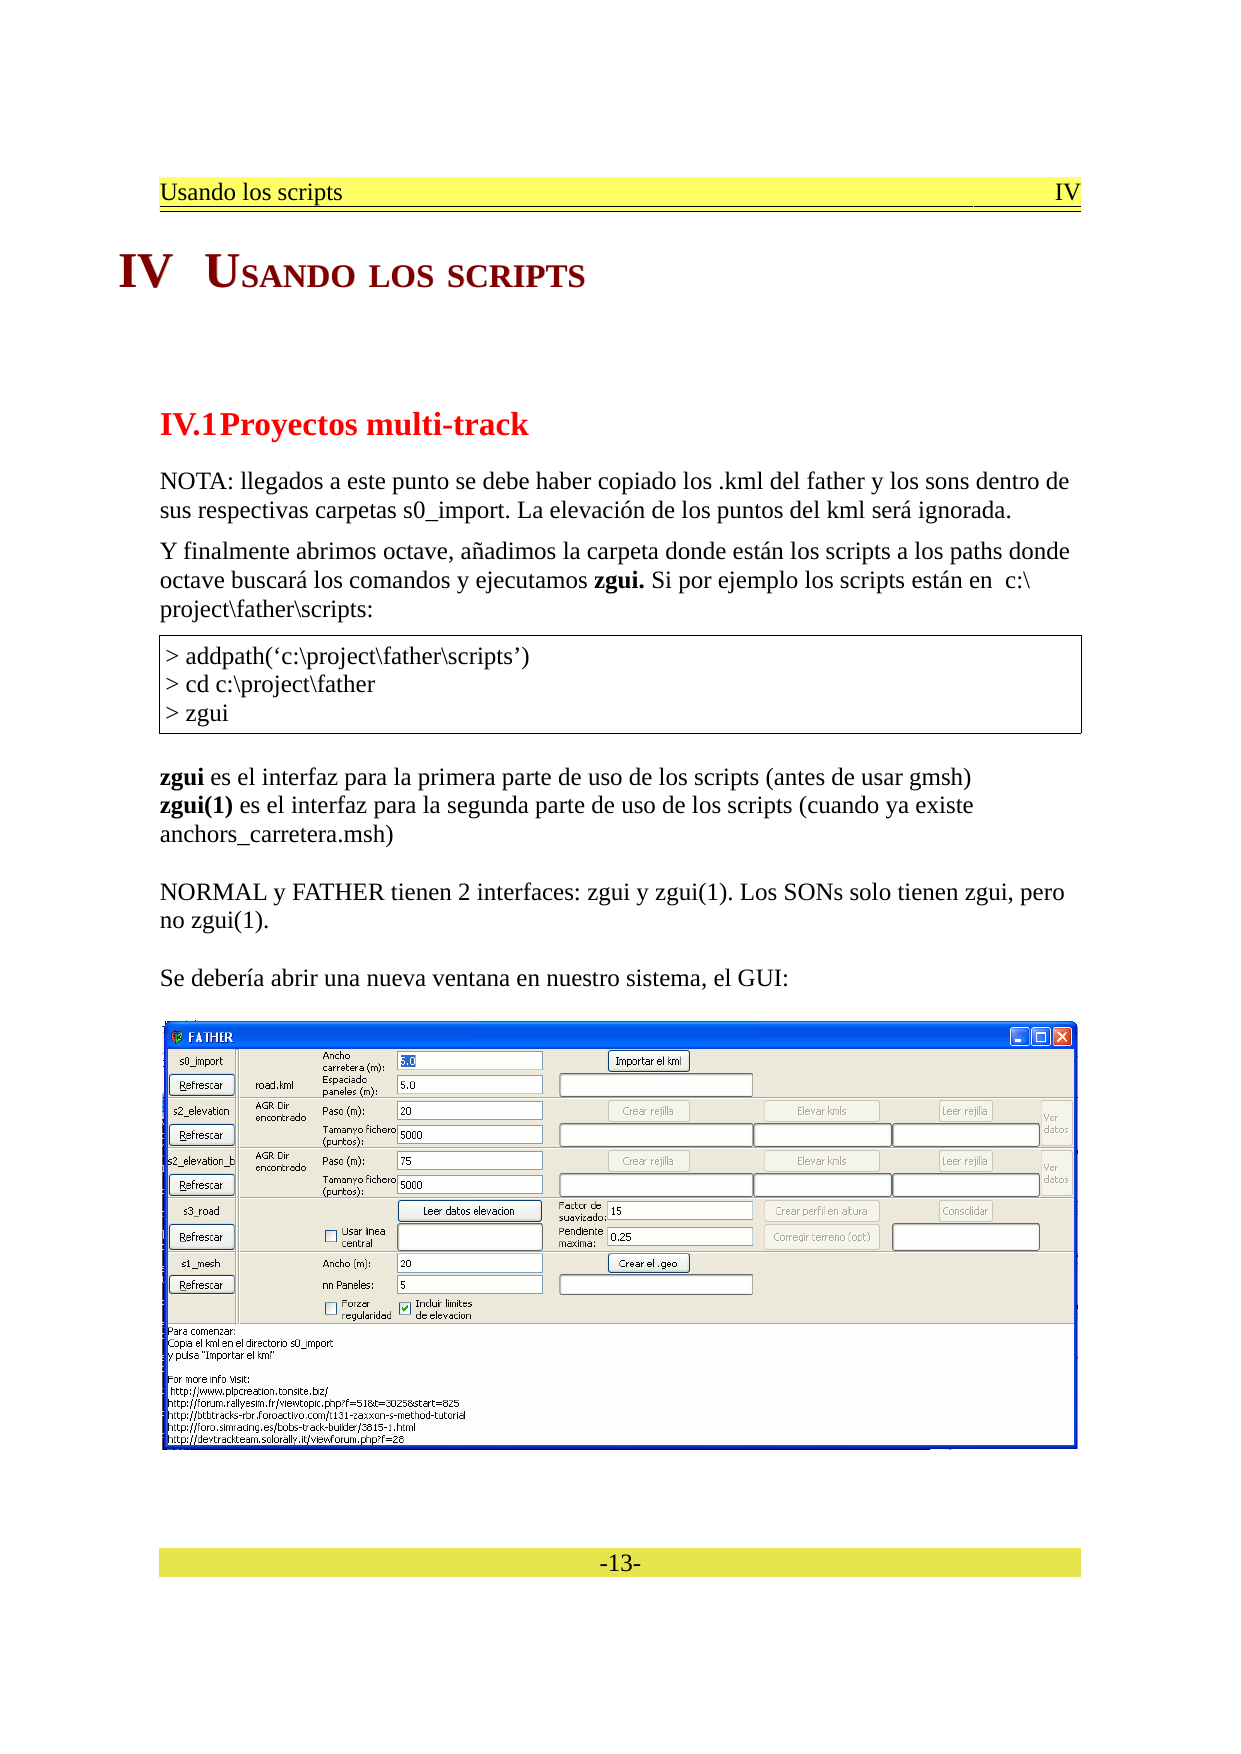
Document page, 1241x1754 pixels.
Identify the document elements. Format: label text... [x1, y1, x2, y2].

text zgui es el interfaz para la primera parte de uso de los scripts (antes de usar gmsh) [159, 762, 1081, 790]
subtitle Proyectos multi-track [159, 404, 1081, 443]
text NORMAL y FATHER tienen 2 interfaces: zgui y zgui(1). Los SONs solo tienen zgui, pero no zgui(1). [159, 877, 1081, 934]
table_header > addpath(‘c:\project\father\scripts’) > cd c:\project\father > zgui [160, 636, 1081, 733]
text Se debería abrir una nueva ventana en nuestro sistema, el GUI: [159, 963, 1081, 992]
text zgui(1) es el interfaz para la segunda parte de uso de los scripts (cuando ya existe anchors_carretera.msh) [159, 790, 1081, 848]
text Y finalmente abrimos octave, añadimos la carpeta donde están los scripts a los paths donde octave buscará los comandos y ejecutamos zgui. Si por ejemplo los scripts están en c:\project\father\scripts: [159, 536, 1081, 622]
text NOTA: llegados a este punto se debe haber copiado los .kml del father y los sons dentro de sus respectivas carpetas s0_import. La elevación de los puntos del kml será ignorada. [159, 466, 1081, 524]
picture [162, 1020, 1078, 1450]
subtitle Usando los scripts [118, 240, 1081, 298]
